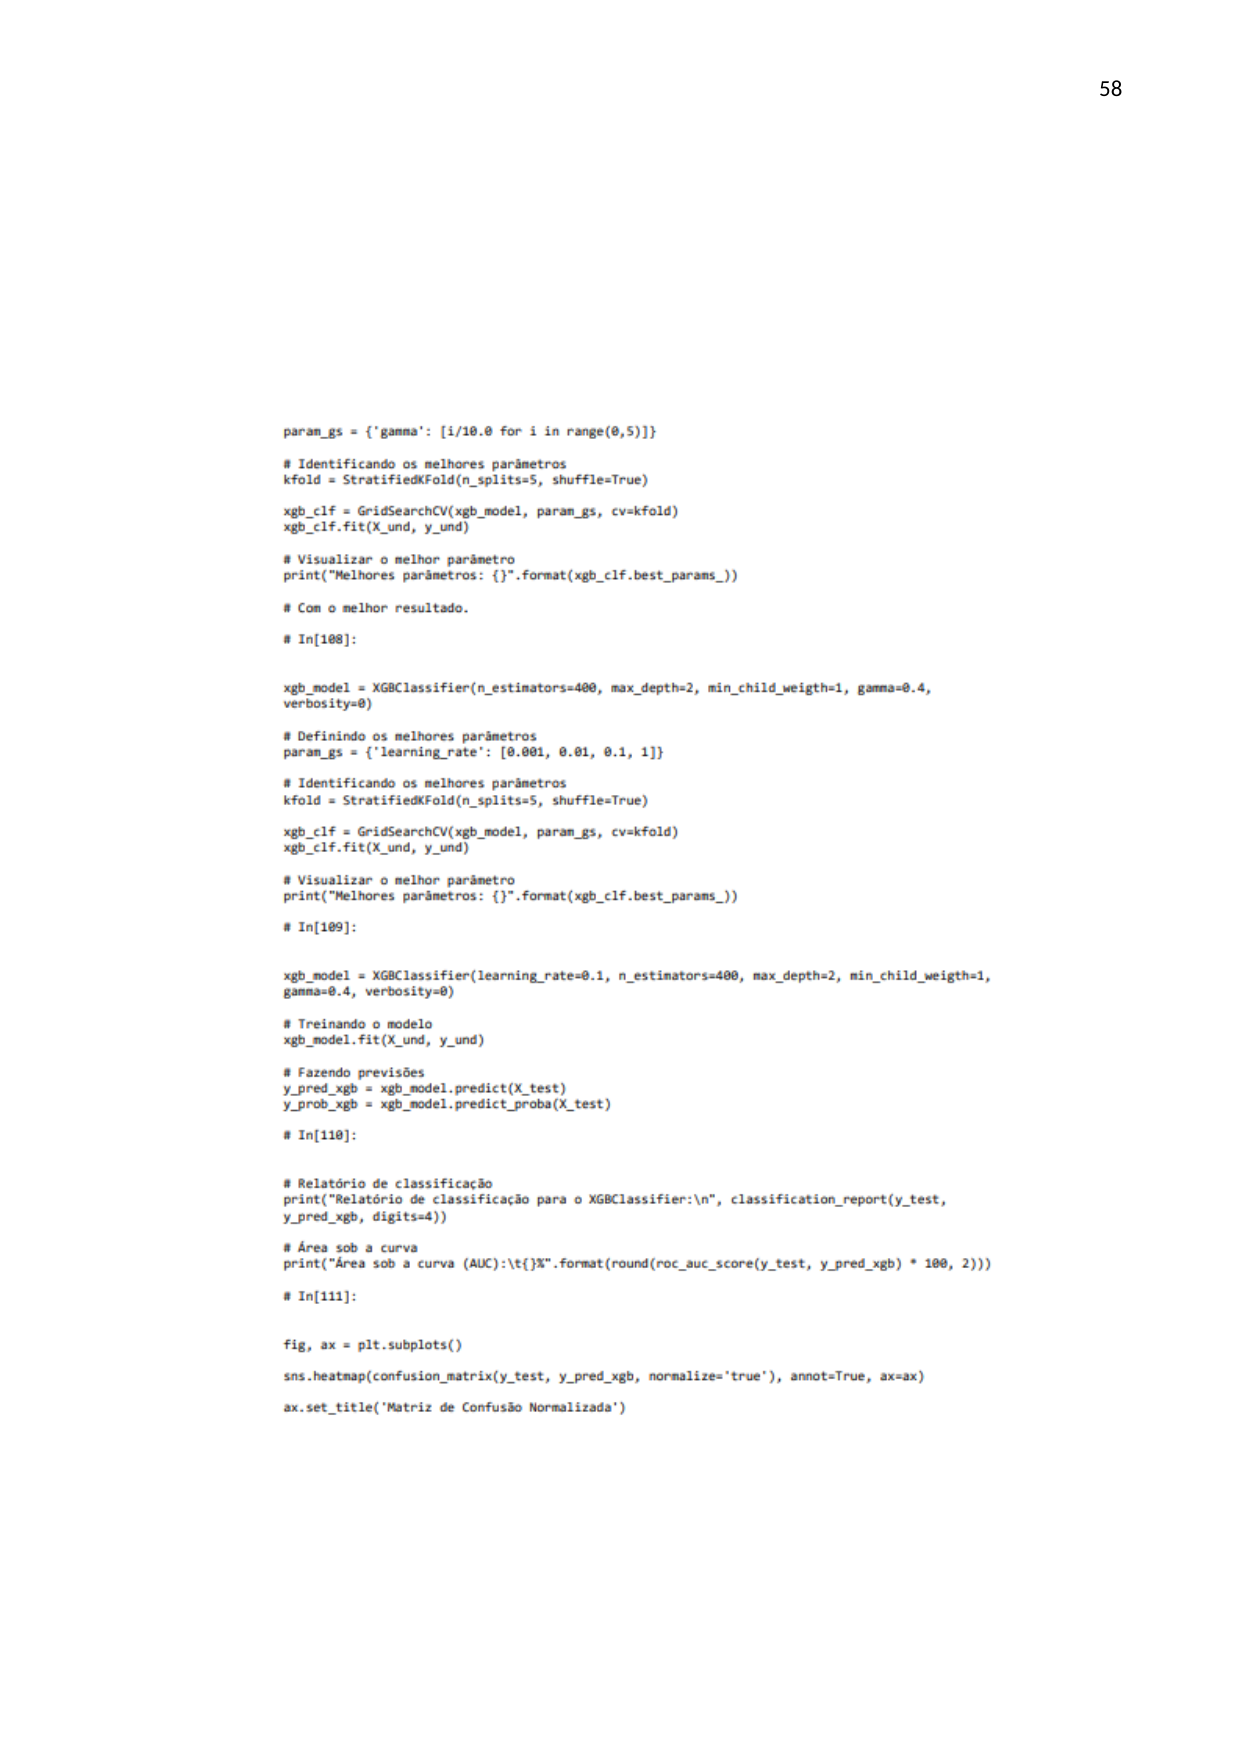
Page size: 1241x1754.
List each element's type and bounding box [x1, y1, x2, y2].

picture [230, 392, 1069, 1451]
